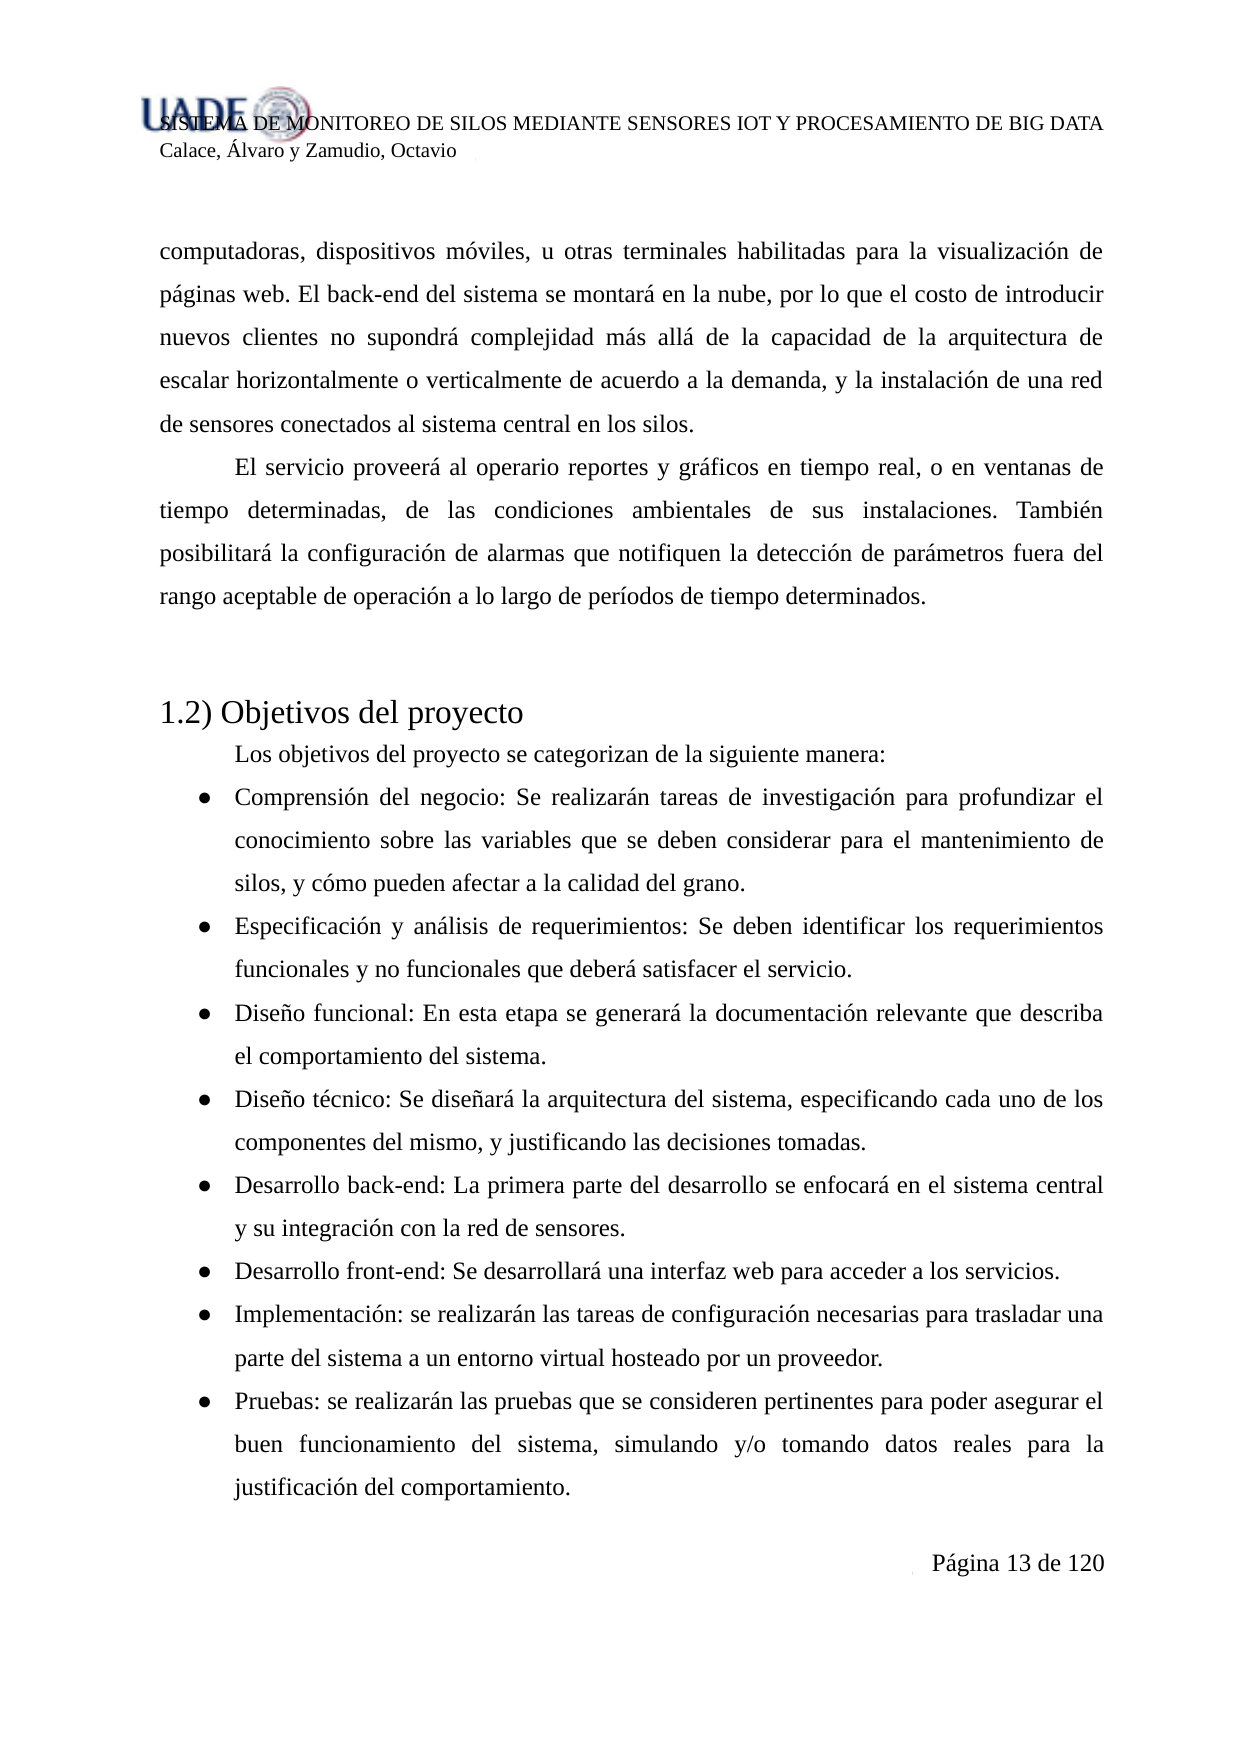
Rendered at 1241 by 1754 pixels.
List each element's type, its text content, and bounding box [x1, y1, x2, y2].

list Desarrollo back-end: La primera parte del desarrollo se enfocará en el sistema central y su integración con la red de sensores. [197, 1170, 1104, 1242]
list Diseño técnico: Se diseñará la arquitectura del sistema, especificando cada uno de los componentes del mismo, y justificando las decisiones tomadas. [197, 1084, 1104, 1156]
subtitle 1.2) Objetivos del proyecto [159, 692, 1104, 731]
list Implementación: se realizarán las tareas de configuración necesarias para trasladar una parte del sistema a un entorno virtual hosteado por un proveedor. [197, 1299, 1104, 1371]
text Los objetivos del proyecto se categorizan de la siguiente manera: [159, 739, 1104, 768]
picture [140, 86, 314, 146]
list Especificación y análisis de requerimientos: Se deben identificar los requerimientos funcionales y no funcionales que deberá satisfacer el servicio. [197, 911, 1104, 983]
list Comprensión del negocio: Se realizarán tareas de investigación para profundizar el conocimiento sobre las variables que se deben considerar para el mantenimiento de silos, y cómo pueden afectar a la calidad del grano. [197, 782, 1104, 897]
text El servicio proveerá al operario reportes y gráficos en tiempo real, o en ventanas de tiempo determinadas, de las condiciones ambientales de sus instalaciones. También posibilitará la configuración de alarmas que notifiquen la detección de parámetros fuera del rango aceptable de operación a lo largo de períodos de tiempo determinados. [159, 452, 1104, 610]
text computadoras, dispositivos móviles, u otras terminales habilitadas para la visualización de páginas web. El back-end del sistema se montará en la nube, por lo que el costo de introducir nuevos clientes no supondrá complejidad más allá de la capacidad de la arquitectura de escalar horizontalmente o verticalmente de acuerdo a la demanda, y la instalación de una red de sensores conectados al sistema central en los silos. [159, 236, 1104, 437]
list Desarrollo front-end: Se desarrollará una interfaz web para acceder a los servicios. [197, 1256, 1104, 1285]
list Diseño funcional: En esta etapa se generará la documentación relevante que describa el comportamiento del sistema. [197, 998, 1104, 1069]
list Pruebas: se realizarán las pruebas que se consideren pertinentes para poder asegurar el buen funcionamiento del sistema, simulando y/o tomando datos reales para la justificación del comportamiento. [197, 1386, 1104, 1501]
